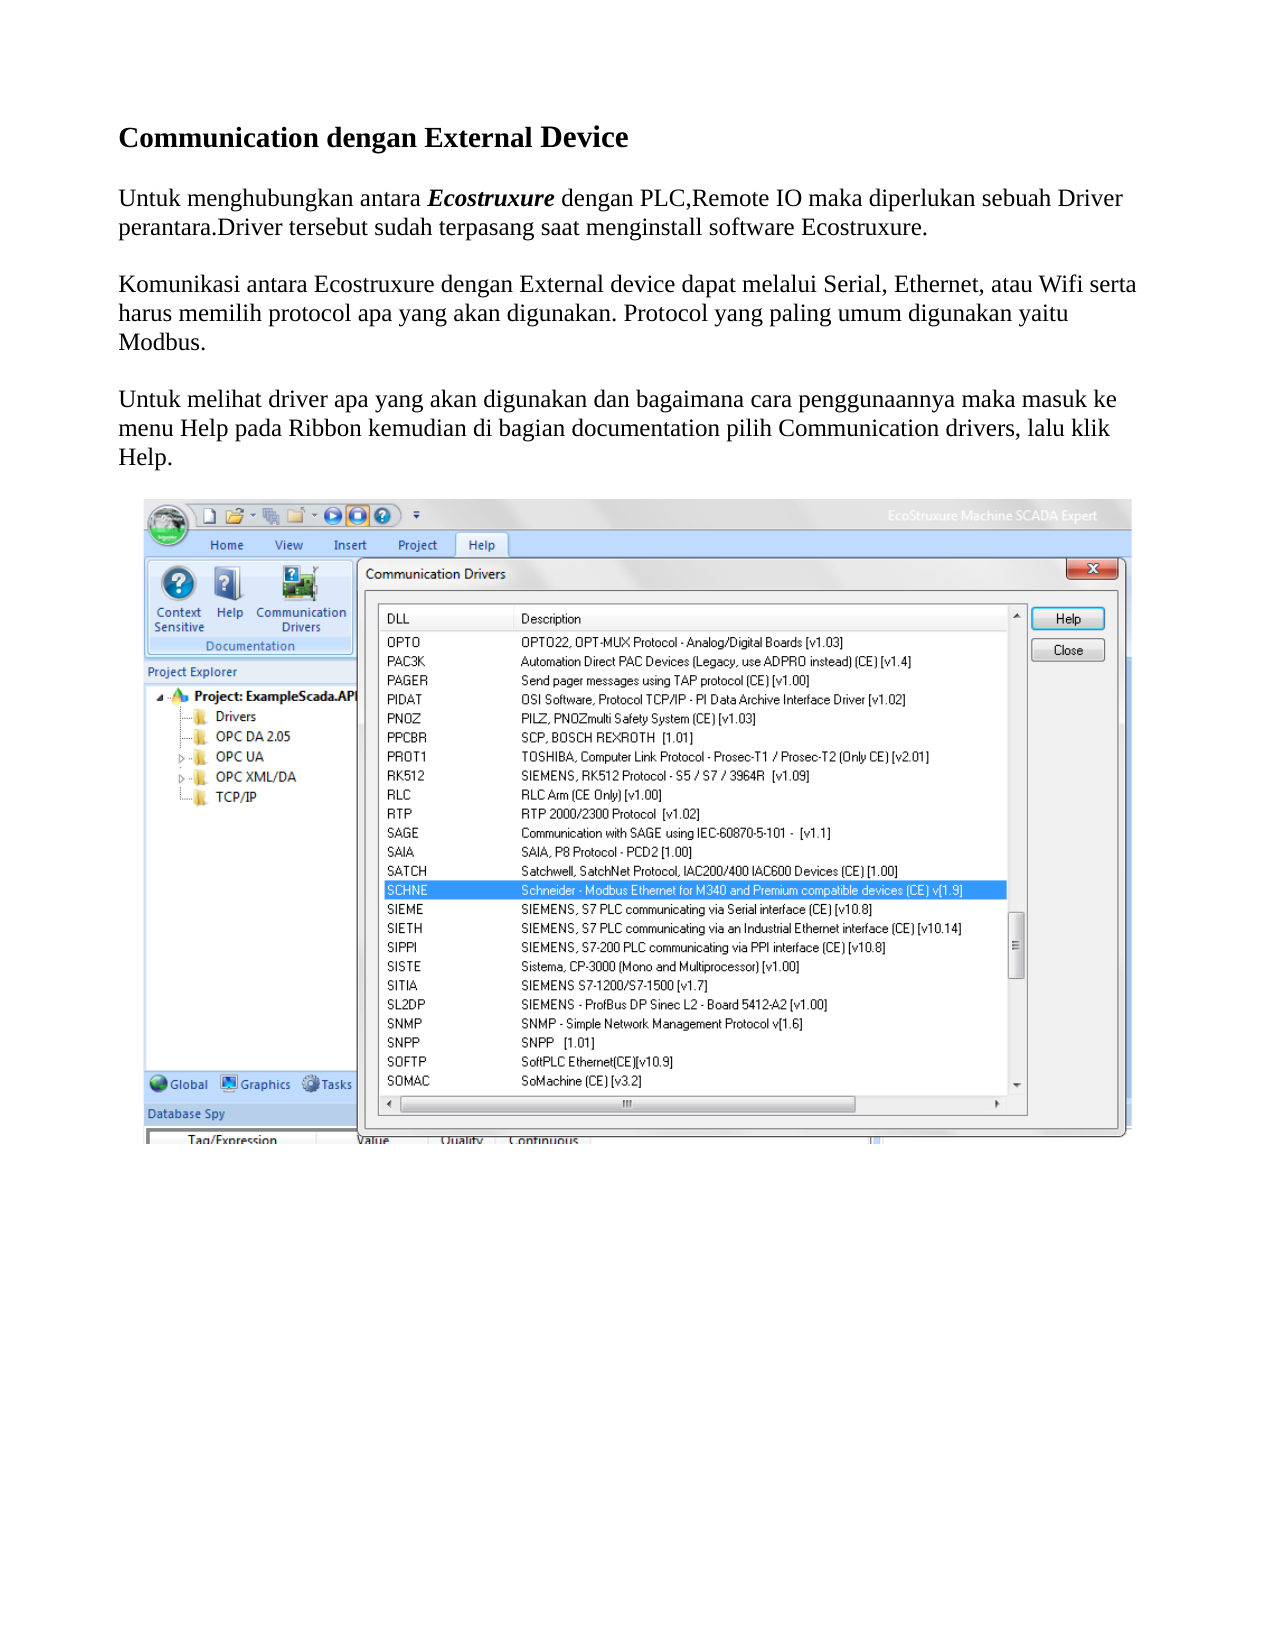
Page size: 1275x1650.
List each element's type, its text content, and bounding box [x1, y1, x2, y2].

text Untuk menghubungkan antara Ecostruxure dengan PLC,Remote IO maka diperlukan sebuah Driver perantara.Driver tersebut sudah terpasang saat menginstall software Ecostruxure. [118, 183, 1157, 240]
picture [143, 499, 1132, 1144]
text Untuk melihat driver apa yang akan digunakan dan bagaimana cara penggunaannya maka masuk ke menu Help pada Ribbon kemudian di bagian documentation pilih Communication drivers, lalu klik Help. [118, 384, 1157, 470]
text Communication dengan External Device [118, 118, 1157, 154]
text Komunikasi antara Ecostruxure dengan External device dapat melalui Serial, Ethernet, atau Wifi serta harus memilih protocol apa yang akan digunakan. Protocol yang paling umum digunakan yaitu Modbus. [118, 269, 1157, 355]
